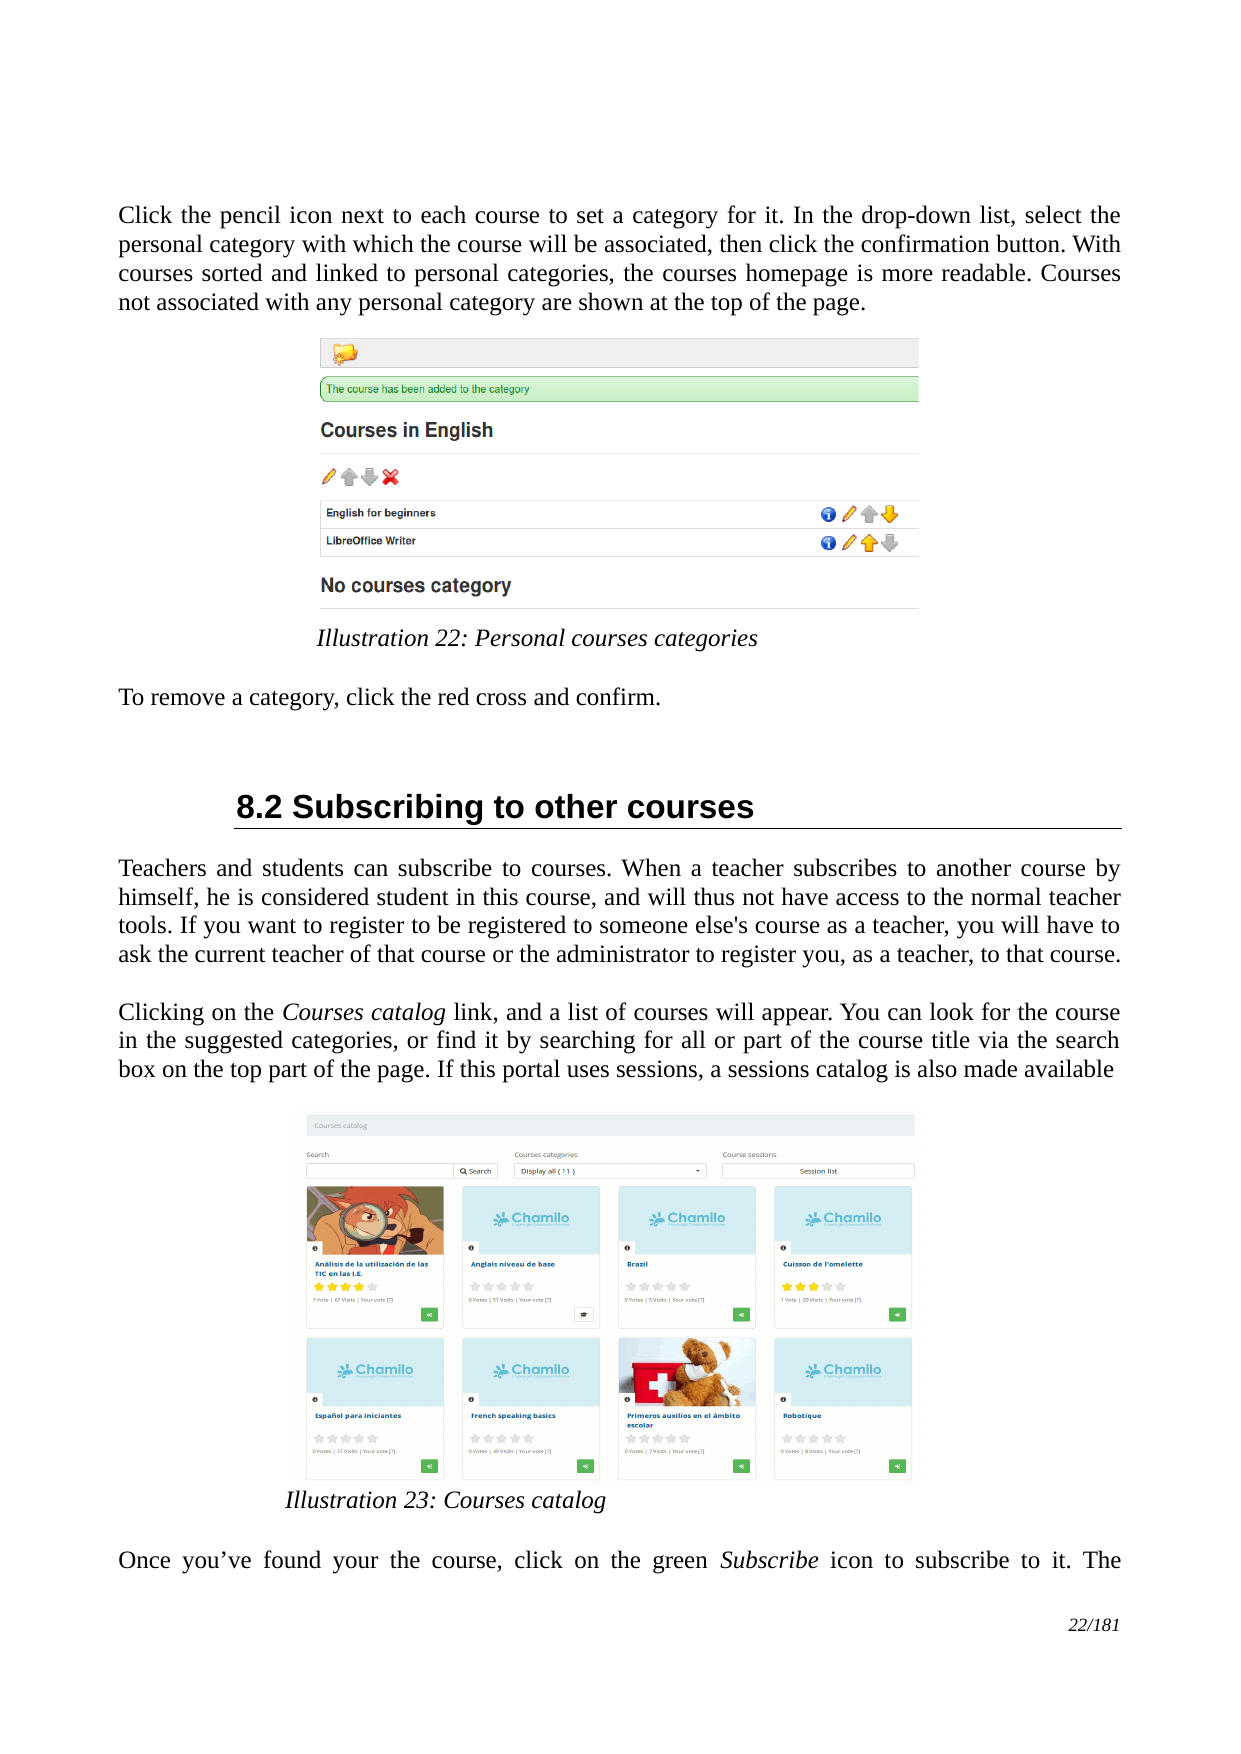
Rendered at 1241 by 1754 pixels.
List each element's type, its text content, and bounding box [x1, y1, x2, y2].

text Teachers and students can subscribe to courses. When a teacher subscribes to another course by himself, he is considered student in this course, and will thus not have access to the normal teacher tools. If you want to register to be registered to someone else's course as a teacher, you will have to ask the current teacher of that course or the administrator to register you, as a teacher, to that course. [118, 853, 1122, 968]
text Click the pencil icon next to each course to set a category for it. In the drop-down list, select the personal category with which the course will be associated, then click the confirmation button. With courses sorted and linked to personal categories, the courses homepage is more readable. Courses not associated with any personal category are shown at the top of the page. [118, 200, 1122, 315]
text Illustration 23: Courses catalog [285, 1122, 950, 1514]
text Clicking on the Courses catalog link, and a list of courses will appear. You can look for the course in the suggested categories, or find it by searching for all or part of the course title via the search box on the top part of the page. If this portal uses sessions, a sessions catalog is also made available [118, 997, 1122, 1083]
text To remove a category, click the red cross and confirm. [118, 682, 1122, 711]
text Illustration 22: Personal courses categories [316, 624, 917, 652]
picture [314, 330, 919, 624]
picture [294, 1109, 922, 1486]
subtitle Subscribing to other courses [234, 787, 1122, 828]
text Once you’ve found your the course, click on the green Subscribe icon to subscribe to it. The [118, 1545, 1122, 1574]
